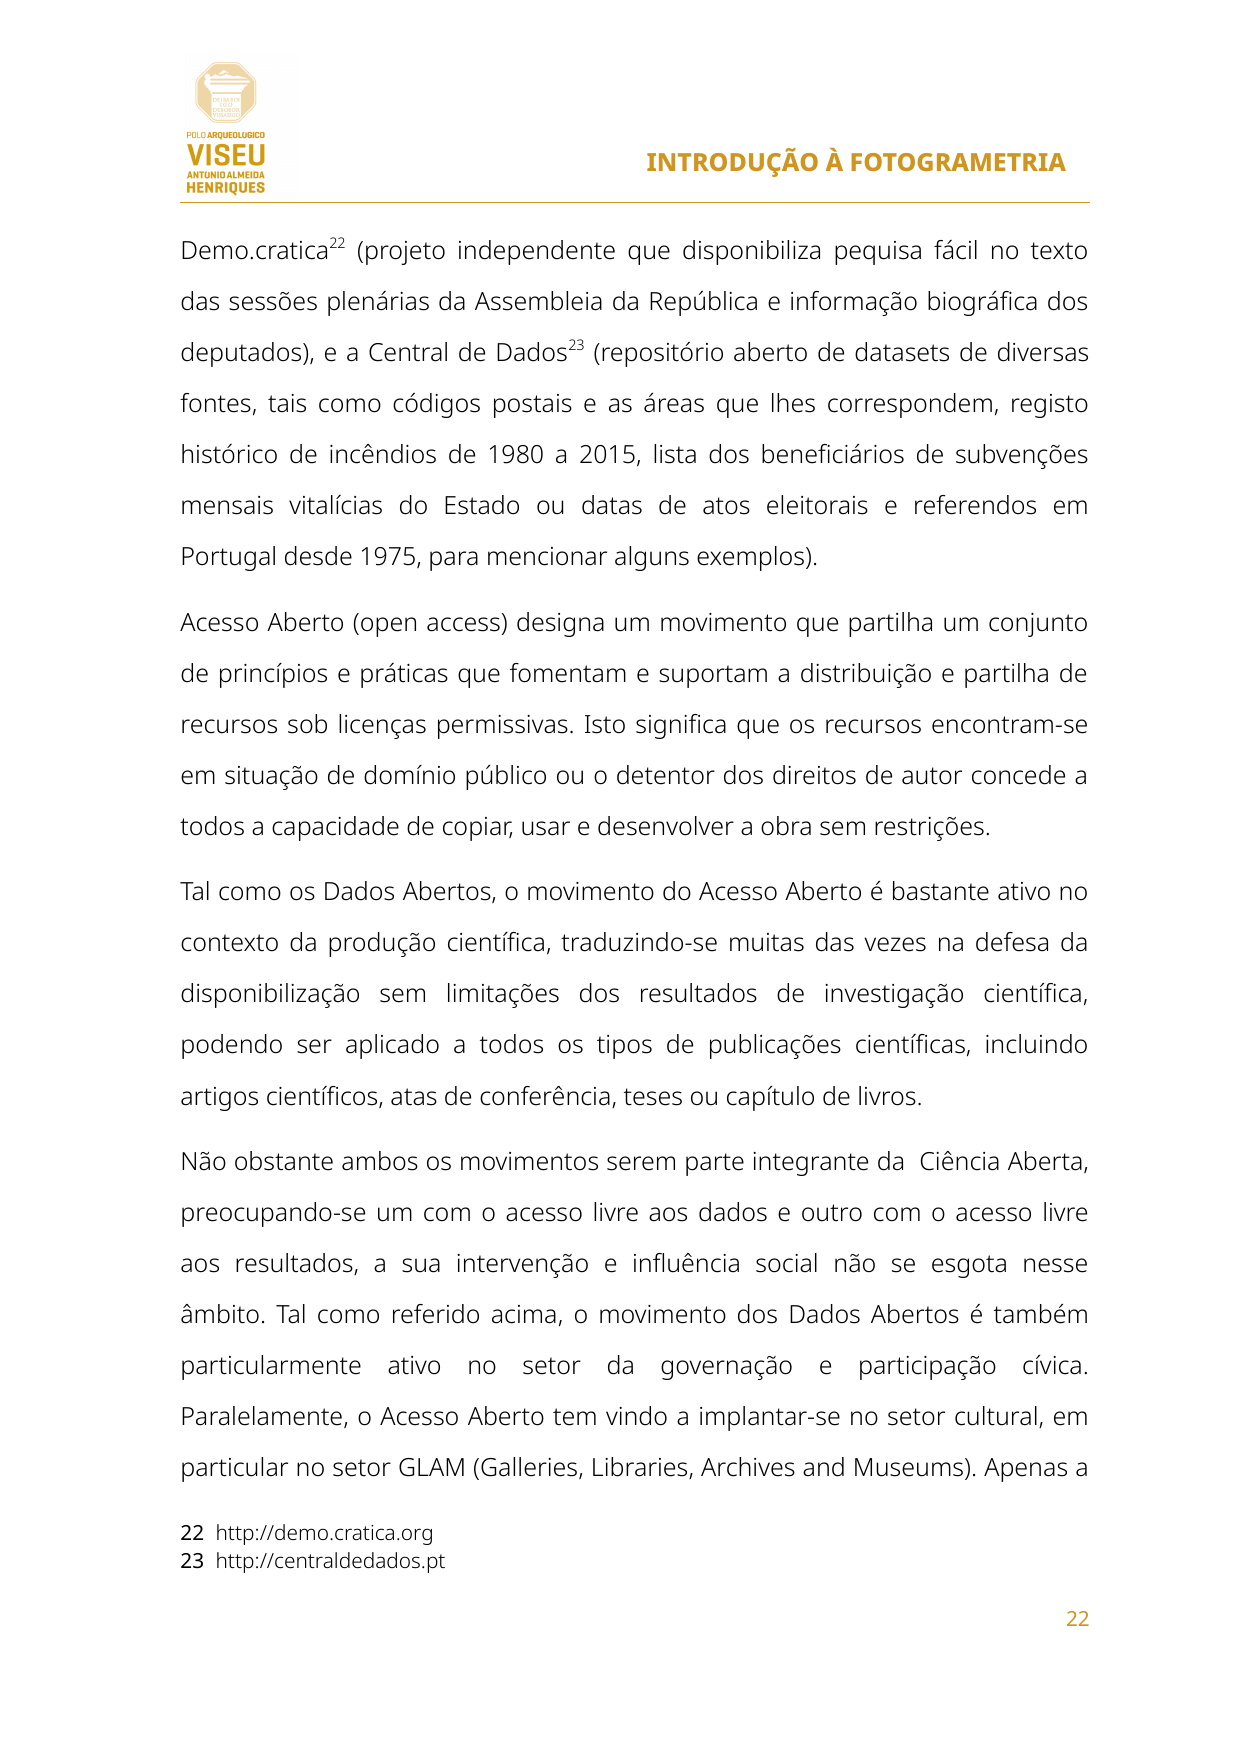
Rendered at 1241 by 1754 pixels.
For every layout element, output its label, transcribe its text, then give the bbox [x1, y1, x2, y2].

picture [184, 54, 300, 202]
text Tal como os Dados Abertos, o movimento do Acesso Aberto é bastante ativo no contexto da produção científica, traduzindo-se muitas das vezes na defesa da disponibilização sem limitações dos resultados de investigação científica, podendo ser aplicado a todos os tipos de publicações científicas, incluindo artigos científicos, atas de conferência, teses ou capítulo de livros. [180, 874, 1090, 1112]
text http://demo.cratica.org [180, 1518, 1090, 1547]
text http://centraldedados.pt [180, 1547, 1090, 1575]
text Não obstante ambos os movimentos serem parte integrante da Ciência Aberta, preocupando-se um com o acesso livre aos dados e outro com o acesso livre aos resultados, a sua intervenção e influência social não se esgota nesse âmbito. Tal como referido acima, o movimento dos Dados Abertos é também particularmente ativo no setor da governação e participação cívica. Paralelamente, o Acesso Aberto tem vindo a implantar-se no setor cultural, em particular no setor GLAM (Galleries, Libraries, Archives and Museums). Apenas a [180, 1144, 1090, 1484]
text O movimento dos Dados Abertos (open data) defende a ideia de que certos dados devem poder ser livremente utilizados, reutilizados e redistribuídos para qualquer fim. O movimento é bastante ativo no contexto da produção científica mas tem vindo a implantar-se noutros domínios, com iniciativas de particular interesse no setor cultural ou relacionadas com participação cívica e governo aberto (open government). A título de exemplo, e apenas no panorama nacional, refira-se os projetos Repositório de Dados Aberto em Portugal, Demo.cratica (projeto independente que disponibiliza pequisa fácil no texto das sessões plenárias da Assembleia da República e informação biográfica dos deputados), e a Central de Dados (repositório aberto de datasets de diversas fontes, tais como códigos postais e as áreas que lhes correspondem, registo histórico de incêndios de 1980 a 2015, lista dos beneficiários de subvenções mensais vitalícias do Estado ou datas de atos eleitorais e referendos em Portugal desde 1975, para mencionar alguns exemplos). [180, 232, 1090, 573]
text Acesso Aberto (open access) designa um movimento que partilha um conjunto de princípios e práticas que fomentam e suportam a distribuição e partilha de recursos sob licenças permissivas. Isto significa que os recursos encontram-se em situação de domínio público ou o detentor dos direitos de autor concede a todos a capacidade de copiar, usar e desenvolver a obra sem restrições. [180, 604, 1090, 842]
